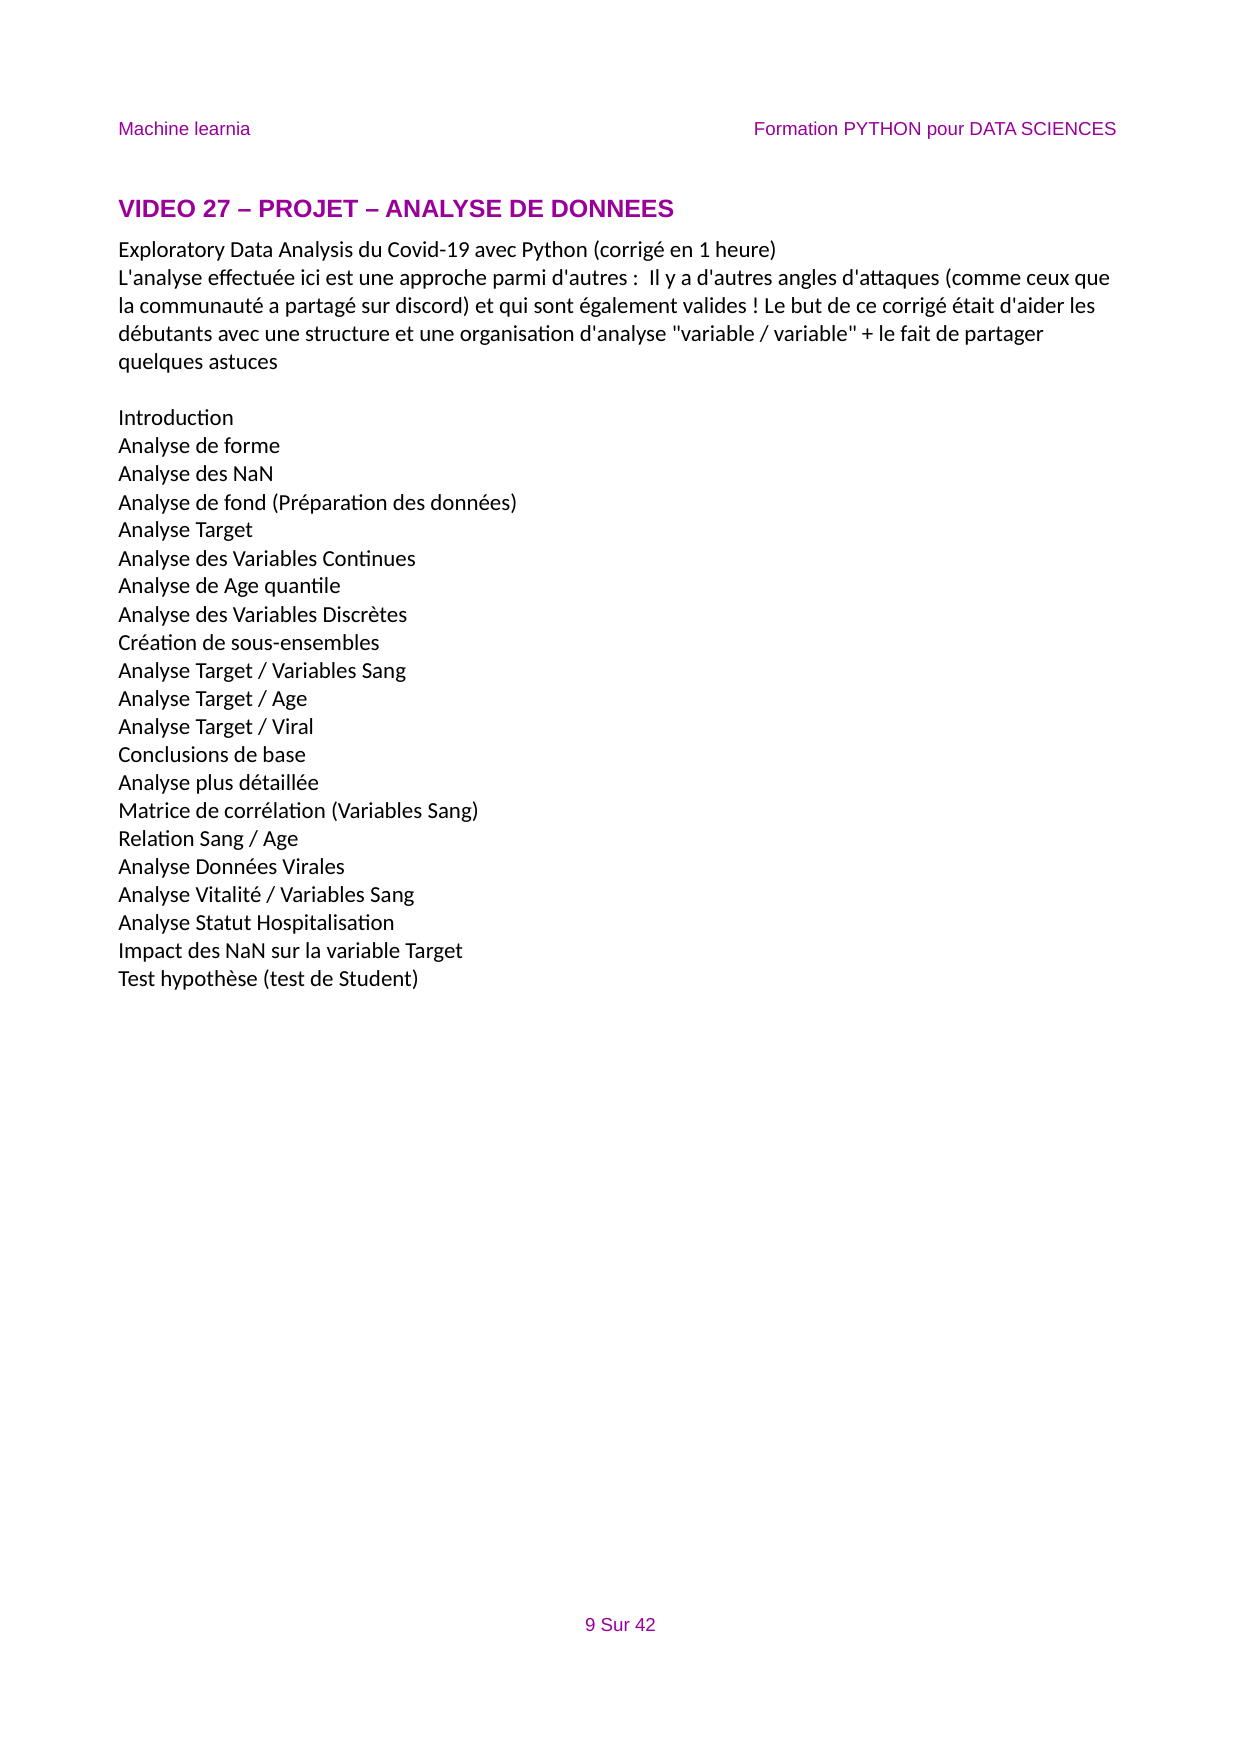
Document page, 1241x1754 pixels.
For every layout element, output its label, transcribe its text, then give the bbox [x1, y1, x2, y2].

text Analyse Target / Viral [118, 712, 1122, 740]
text Analyse Statut Hospitalisation [118, 908, 1122, 936]
subtitle VIDEO 27 – PROJET – ANALYSE DE DONNEES [118, 194, 1122, 223]
text Analyse Target / Age [118, 684, 1122, 712]
text Analyse plus détaillée [118, 768, 1122, 796]
text Impact des NaN sur la variable Target [118, 936, 1122, 964]
text Test hypothèse (test de Student) [118, 964, 1122, 992]
text Analyse Données Virales [118, 852, 1122, 880]
text Exploratory Data Analysis du Covid-19 avec Python (corrigé en 1 heure) [118, 235, 1122, 263]
text Analyse Target [118, 516, 1122, 544]
text L'analyse effectuée ici est une approche parmi d'autres : Il y a d'autres angles d'attaques (comme ceux que la communauté a partagé sur discord) et qui sont également valides ! Le but de ce corrigé était d'aider les débutants avec une structure et une organisation d'analyse "variable / variable" + le fait de partager quelques astuces [118, 263, 1122, 376]
text Analyse de Age quantile [118, 572, 1122, 600]
text Introduction [118, 403, 1122, 432]
text Relation Sang / Age [118, 824, 1122, 852]
text Création de sous-ensembles [118, 628, 1122, 656]
text Analyse des Variables Continues [118, 544, 1122, 572]
text Analyse de forme [118, 432, 1122, 459]
text Analyse Target / Variables Sang [118, 656, 1122, 684]
text Analyse des NaN [118, 459, 1122, 488]
text Conclusions de base [118, 740, 1122, 768]
text Analyse des Variables Discrètes [118, 600, 1122, 628]
text Analyse Vitalité / Variables Sang [118, 880, 1122, 908]
text Analyse de fond (Préparation des données) [118, 488, 1122, 516]
text Matrice de corrélation (Variables Sang) [118, 796, 1122, 824]
